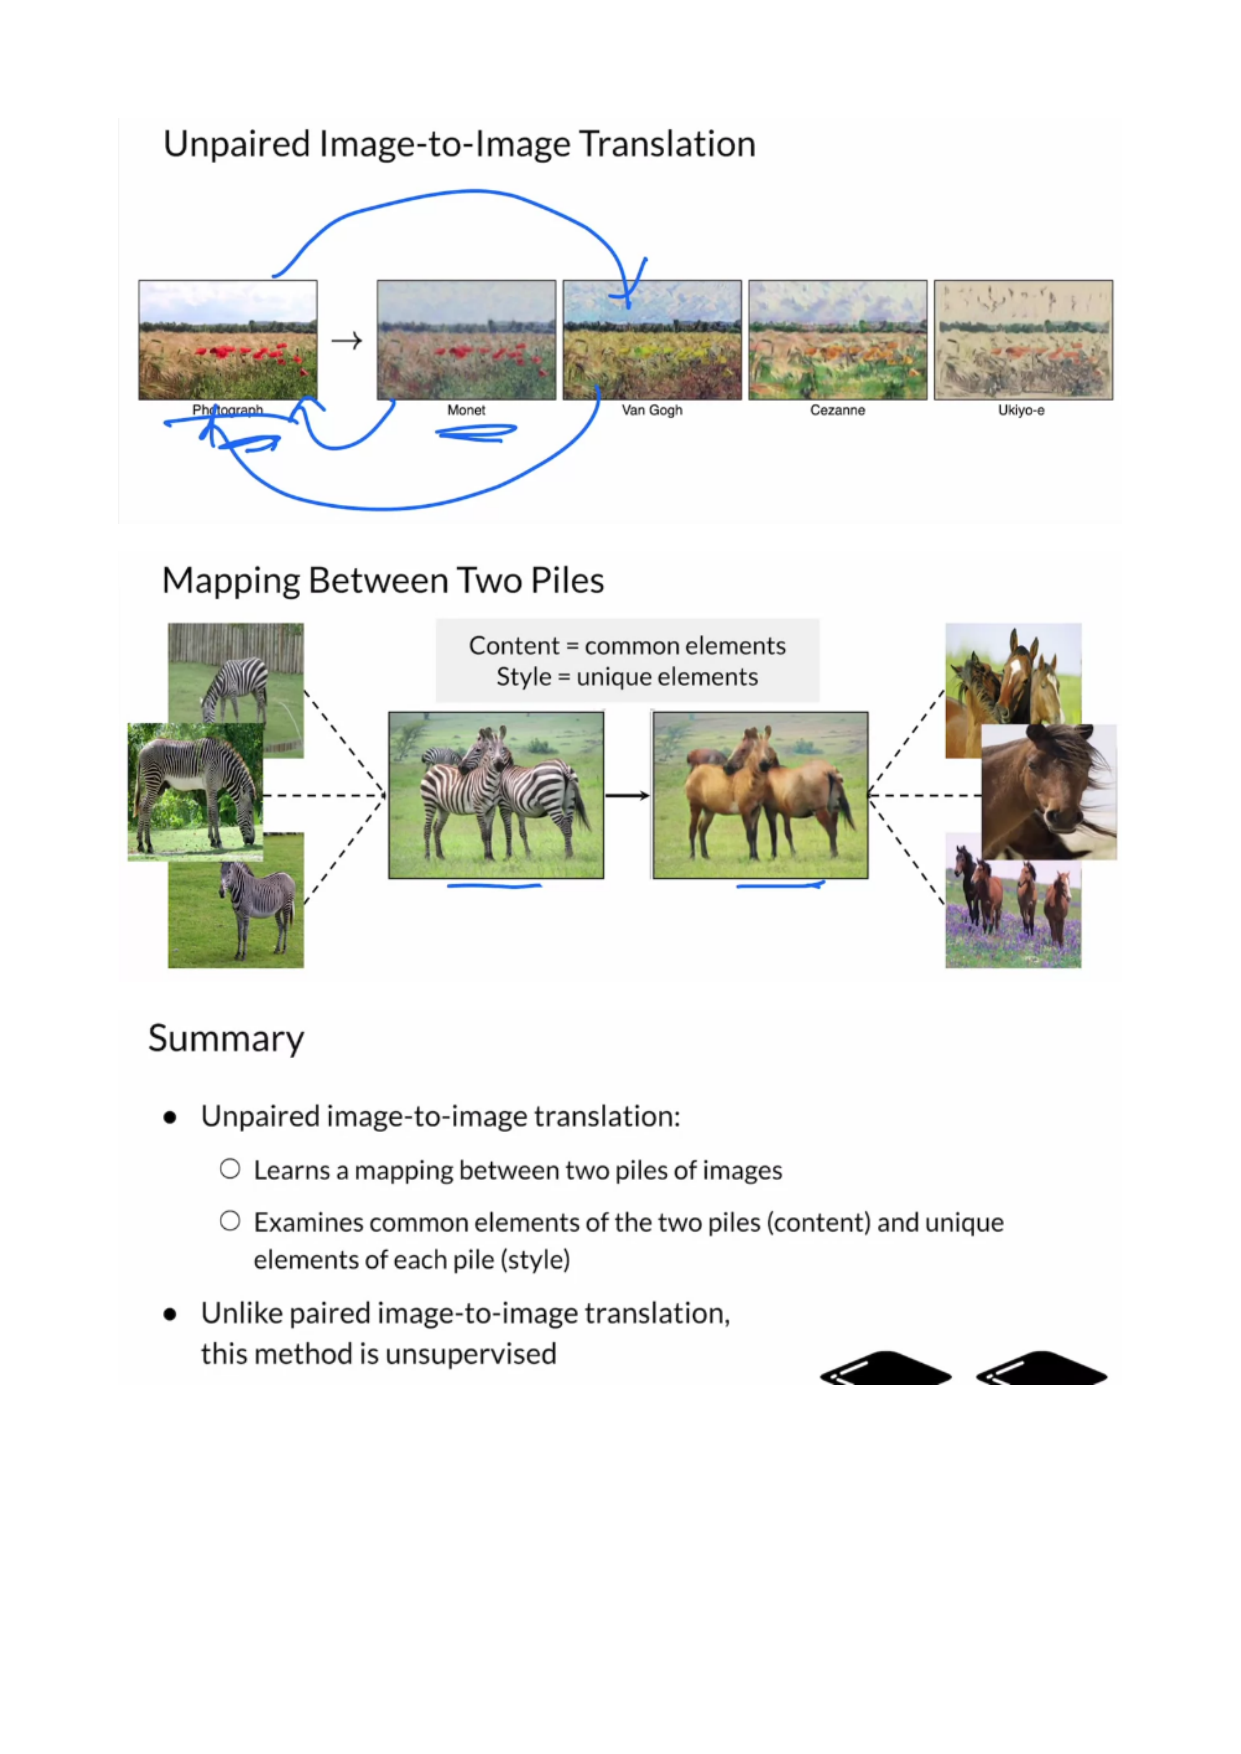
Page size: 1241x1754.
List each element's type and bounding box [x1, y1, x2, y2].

picture [118, 118, 1123, 524]
picture [118, 1010, 1123, 1385]
picture [118, 551, 1123, 982]
